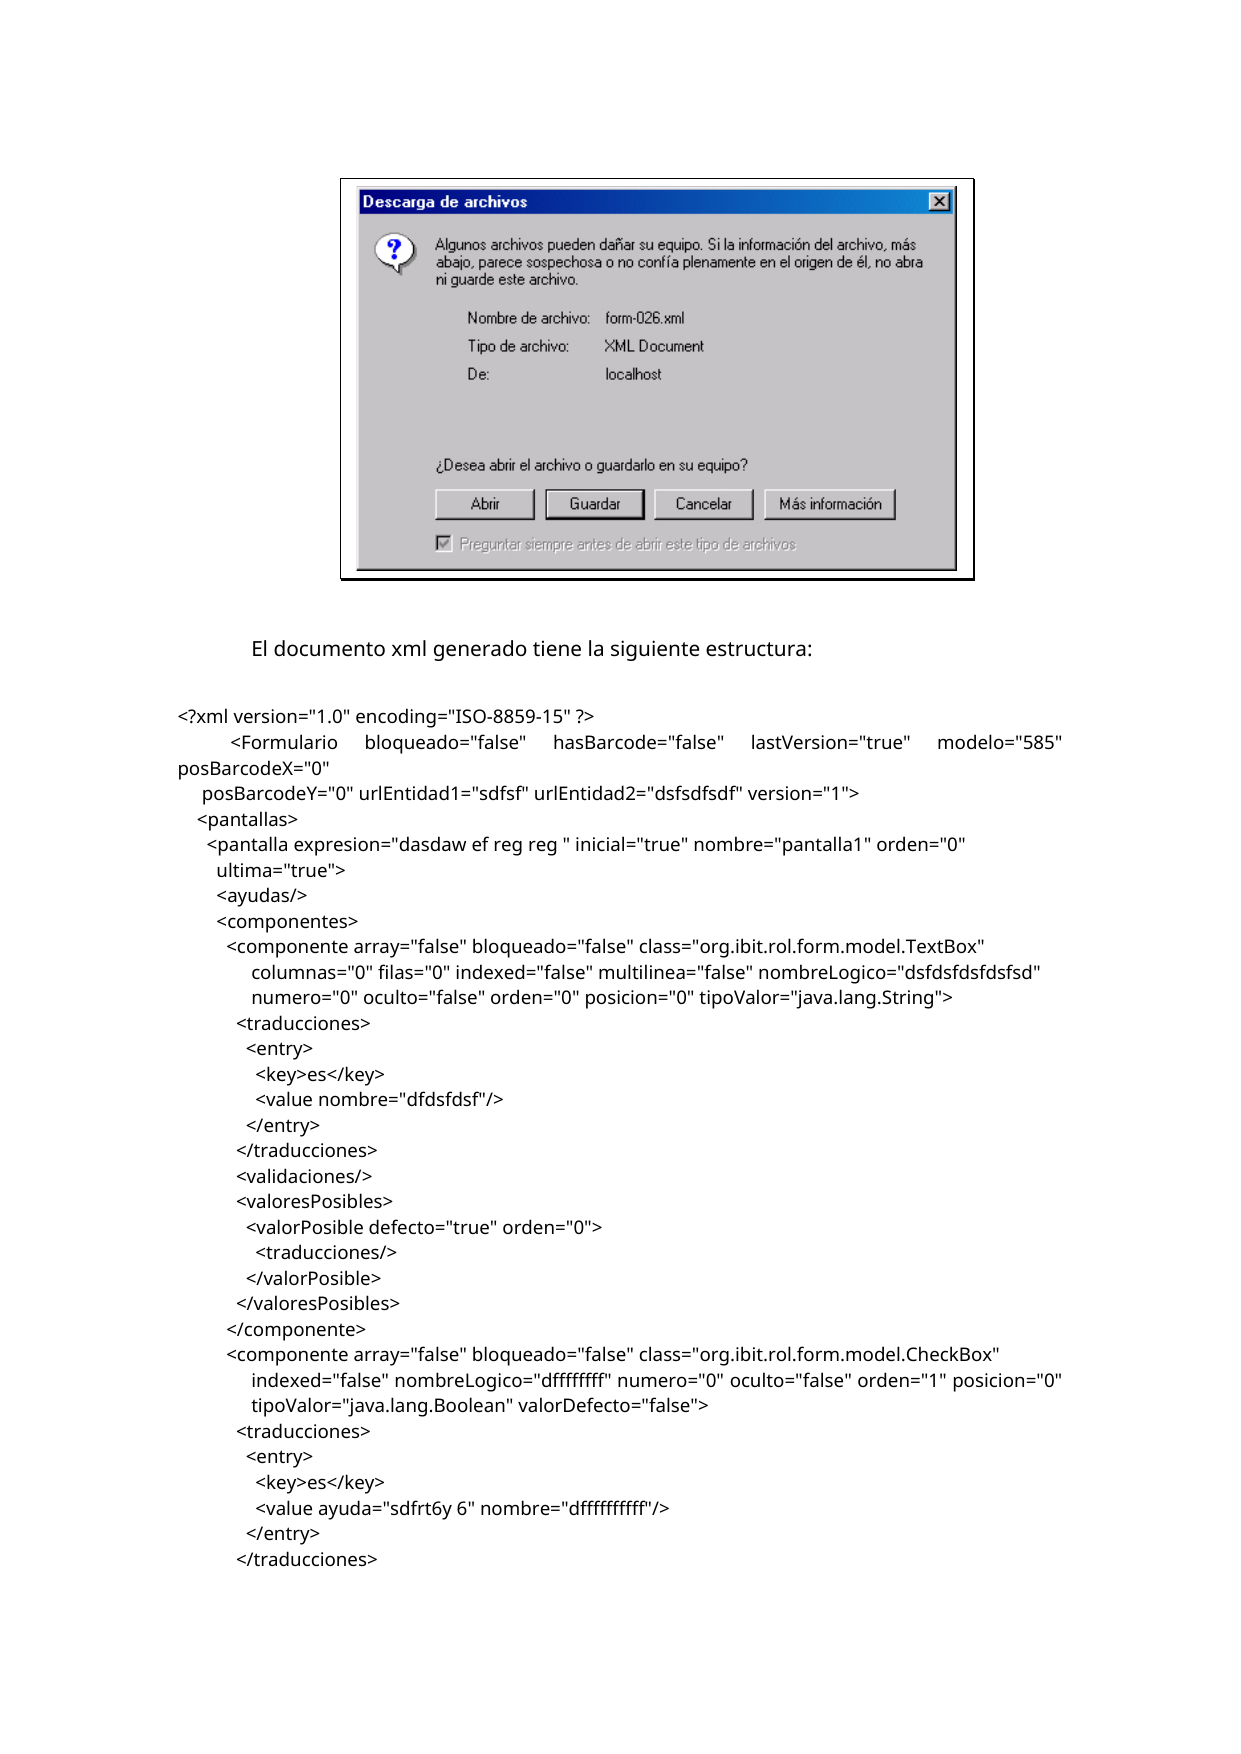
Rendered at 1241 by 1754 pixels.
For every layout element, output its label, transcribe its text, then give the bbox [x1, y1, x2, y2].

text <valorPosible defecto="true" orden="0"> [177, 1214, 1063, 1240]
text <componente array="false" bloqueado="false" class="org.ibit.rol.form.model.CheckBox" [177, 1342, 1063, 1367]
text <traducciones/> [177, 1240, 1063, 1265]
text indexed="false" nombreLogico="dffffffff" numero="0" oculto="false" orden="1" posicion="0" tipoValor="java.lang.Boolean" valorDefecto="false"> [251, 1367, 1063, 1418]
text </valorPosible> [177, 1265, 1063, 1291]
text <traducciones> [177, 1010, 1063, 1036]
text <ayudas/> [177, 882, 1063, 908]
text </entry> [177, 1520, 1063, 1546]
text ultima="true"> [177, 857, 1063, 882]
text numero="0" oculto="false" orden="0" posicion="0" tipoValor="java.lang.String"> [177, 984, 1063, 1010]
text </traducciones> [177, 1138, 1063, 1163]
text <key>es</key> [177, 1469, 1063, 1495]
text <pantallas> [177, 806, 1063, 831]
text </entry> [177, 1112, 1063, 1138]
text <valoresPosibles> [177, 1189, 1063, 1214]
text </traducciones> [177, 1546, 1063, 1571]
text <entry> [177, 1036, 1063, 1061]
text <componente array="false" bloqueado="false" class="org.ibit.rol.form.model.TextBox" [177, 933, 1063, 959]
text <validaciones/> [177, 1163, 1063, 1189]
text <value ayuda="sdfrt6y 6" nombre="dffffffffff"/> [177, 1495, 1063, 1520]
text <value nombre="dfdsfdsf"/> [177, 1087, 1063, 1112]
text <key>es</key> [177, 1061, 1063, 1087]
text <pantalla expresion="dasdaw ef reg reg " inicial="true" nombre="pantalla1" orden="0" [177, 831, 1063, 857]
text <componentes> [177, 908, 1063, 933]
text posBarcodeY="0" urlEntidad1="sdfsf" urlEntidad2="dsfsdfsdf" version="1"> [177, 780, 1063, 806]
picture [356, 186, 957, 571]
text <?xml version="1.0" encoding="ISO-8859-15" ?> [177, 704, 1063, 729]
text El documento xml generado tiene la siguiente estructura: [177, 634, 1063, 663]
text <entry> [177, 1444, 1063, 1469]
text columnas="0" filas="0" indexed="false" multilinea="false" nombreLogico="dsfdsfdsfdsfsd" [177, 959, 1063, 984]
text <traducciones> [177, 1418, 1063, 1444]
text </componente> [177, 1316, 1063, 1342]
text <Formulario bloqueado="false" hasBarcode="false" lastVersion="true" modelo="585" posBarcodeX="0" [177, 729, 1063, 780]
text </valoresPosibles> [177, 1291, 1063, 1316]
